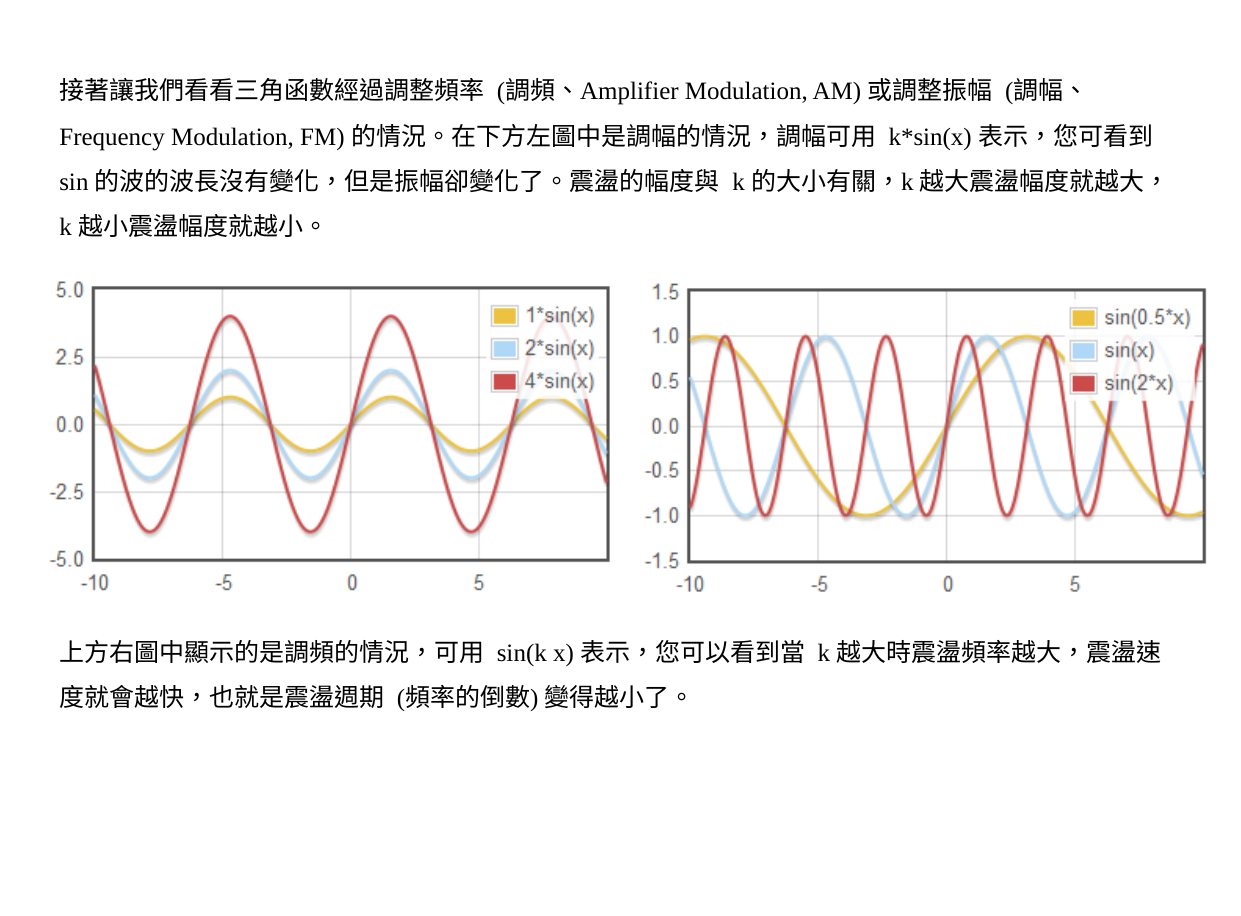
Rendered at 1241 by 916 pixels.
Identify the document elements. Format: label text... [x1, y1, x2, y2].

text 接著讓我們看看三角函數經過調整頻率 (調頻、Amplifier Modulation, AM) 或調整振幅 (調幅、Frequency Modulation, FM) 的情況。在下方左圖中是調幅的情況，調幅可用 k*sin(x) 表示，您可看到 sin 的波的波長沒有變化，但是振幅卻變化了。震盪的幅度與 k 的大小有關，k 越大震盪幅度就越大，k 越小震盪幅度就越小。 [59, 71, 1181, 243]
picture [42, 274, 624, 595]
picture [642, 273, 1214, 595]
text 上方右圖中顯示的是調頻的情況，可用 sin(k x) 表示，您可以看到當 k 越大時震盪頻率越大，震盪速度就會越快，也就是震盪週期 (頻率的倒數) 變得越小了。 [59, 632, 1181, 714]
